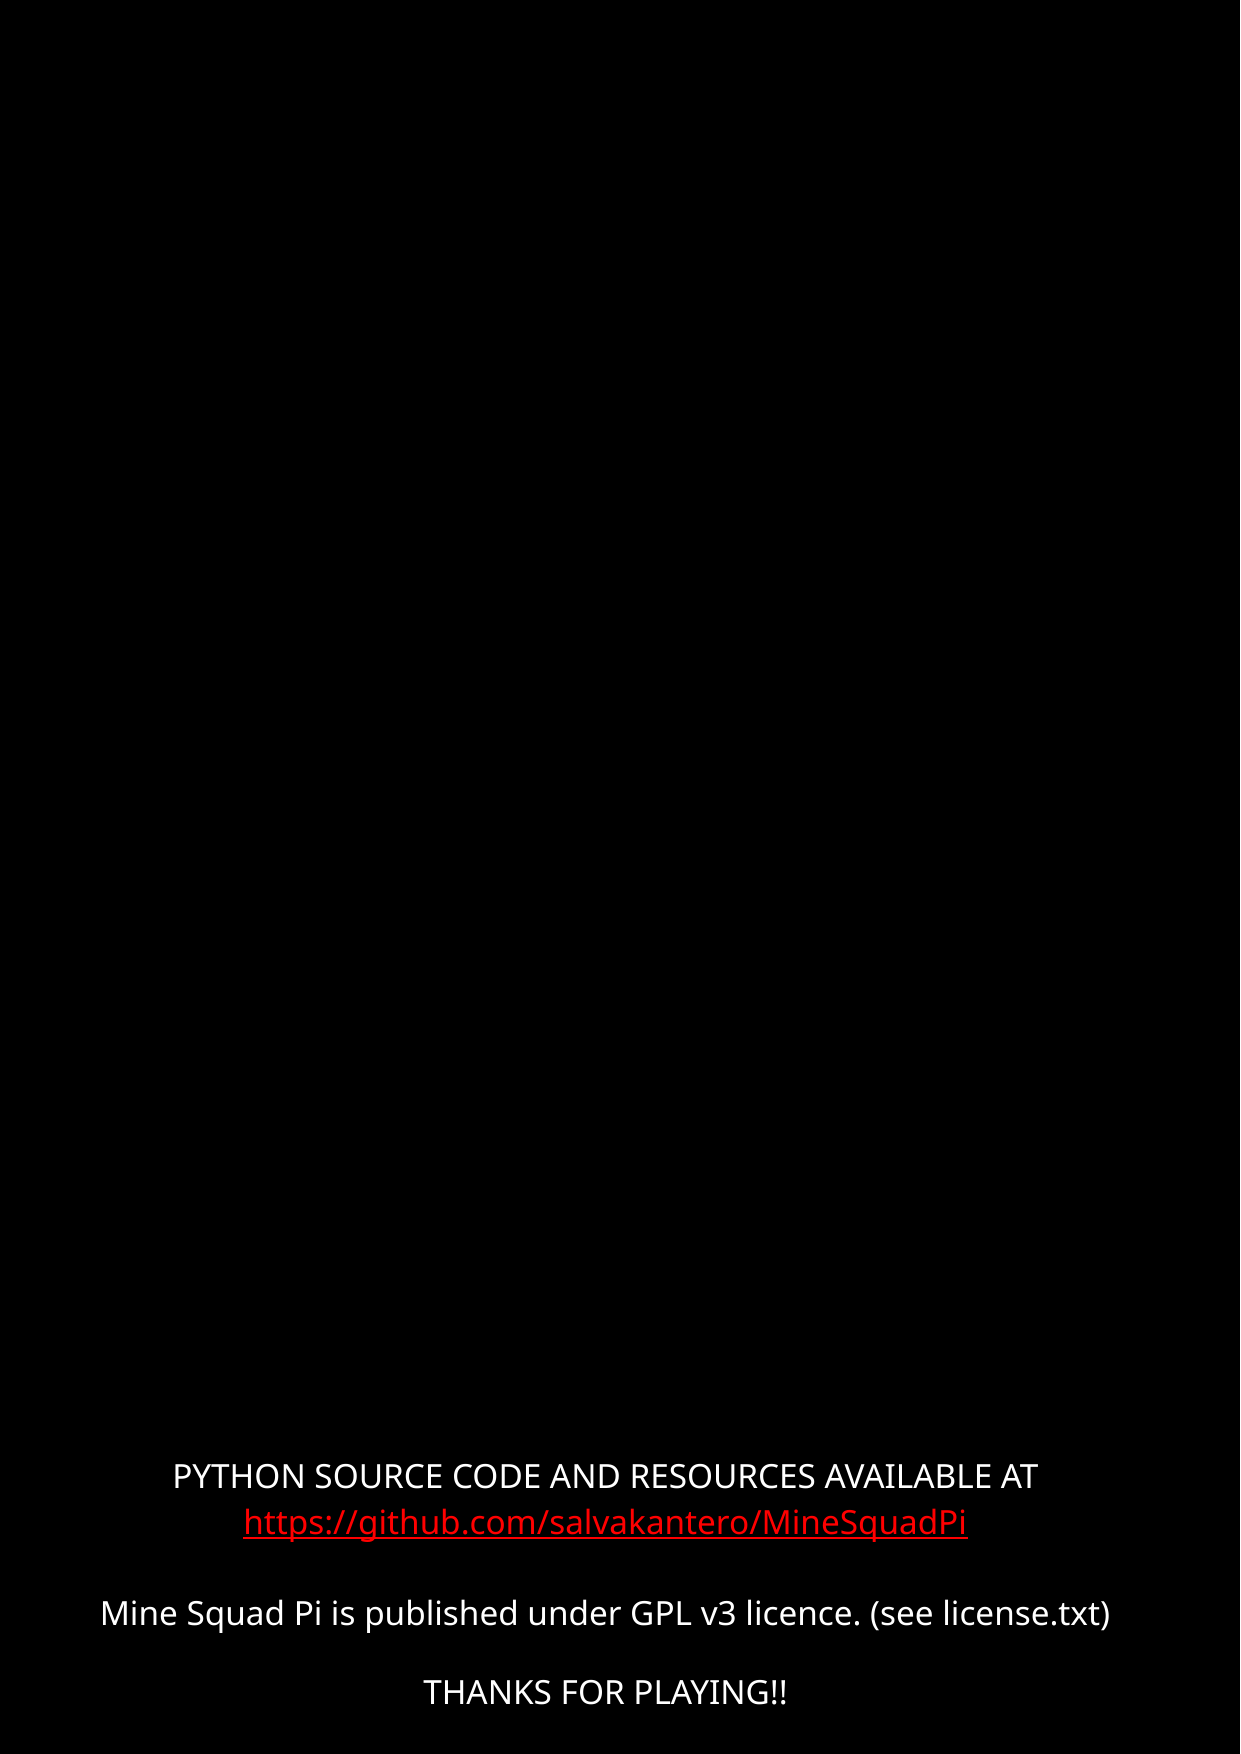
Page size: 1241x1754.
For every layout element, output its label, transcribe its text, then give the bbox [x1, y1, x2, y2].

text THANKS FOR PLAYING!! [0, 1669, 1211, 1714]
text Mine Squad Pi is published under GPL v3 licence. (see license.txt) [0, 1589, 1211, 1635]
text PYTHON SOURCE CODE AND RESOURCES AVAILABLE AT https://github.com/salvakantero/MineSquadPi [0, 1453, 1211, 1544]
